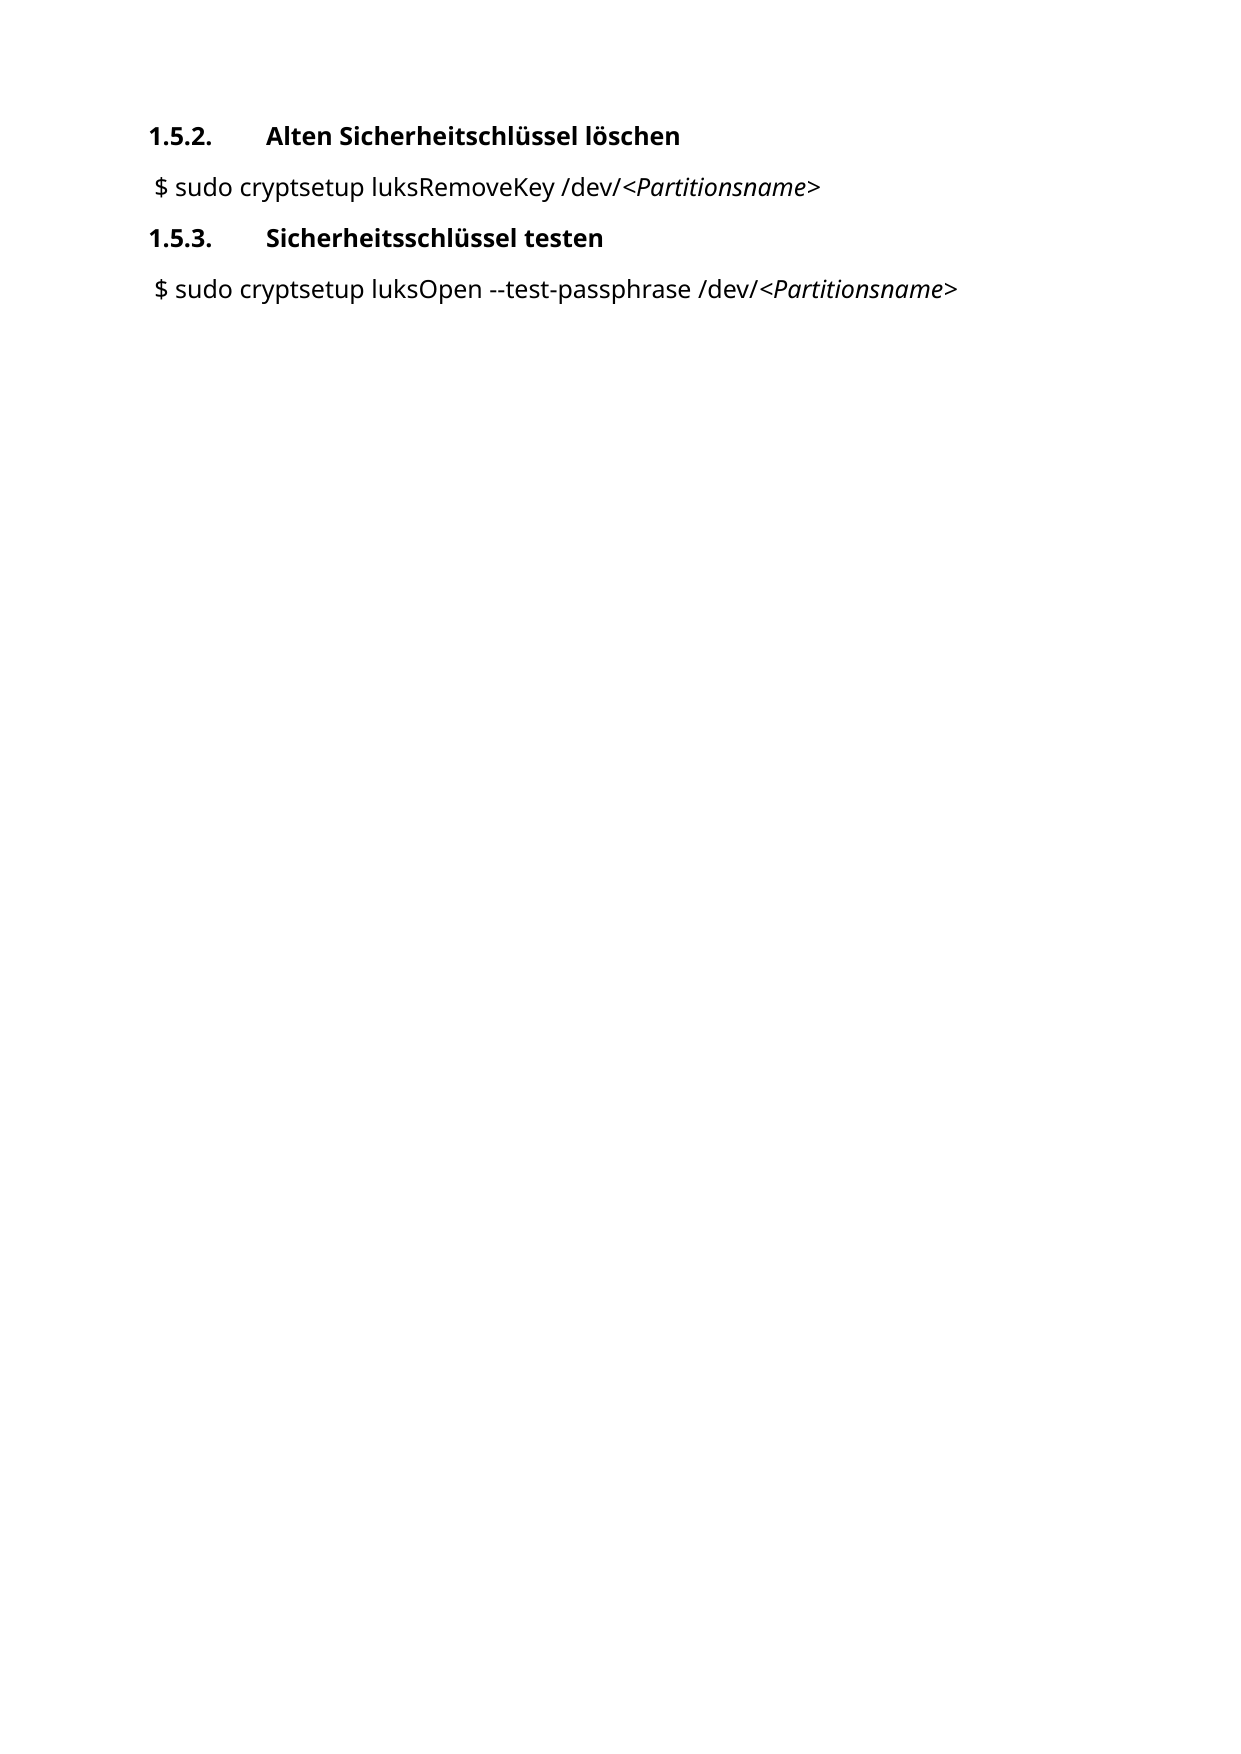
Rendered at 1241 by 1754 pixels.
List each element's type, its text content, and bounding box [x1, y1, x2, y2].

subtitle Sicherheitsschlüssel testen [118, 220, 1122, 254]
text $ sudo cryptsetup luksOpen --test-passphrase /dev/<Partitionsname> [154, 271, 1122, 305]
subtitle Alten Sicherheitschlüssel löschen [118, 118, 1122, 152]
text $ sudo cryptsetup luksRemoveKey /dev/<Partitionsname> [154, 169, 1122, 203]
